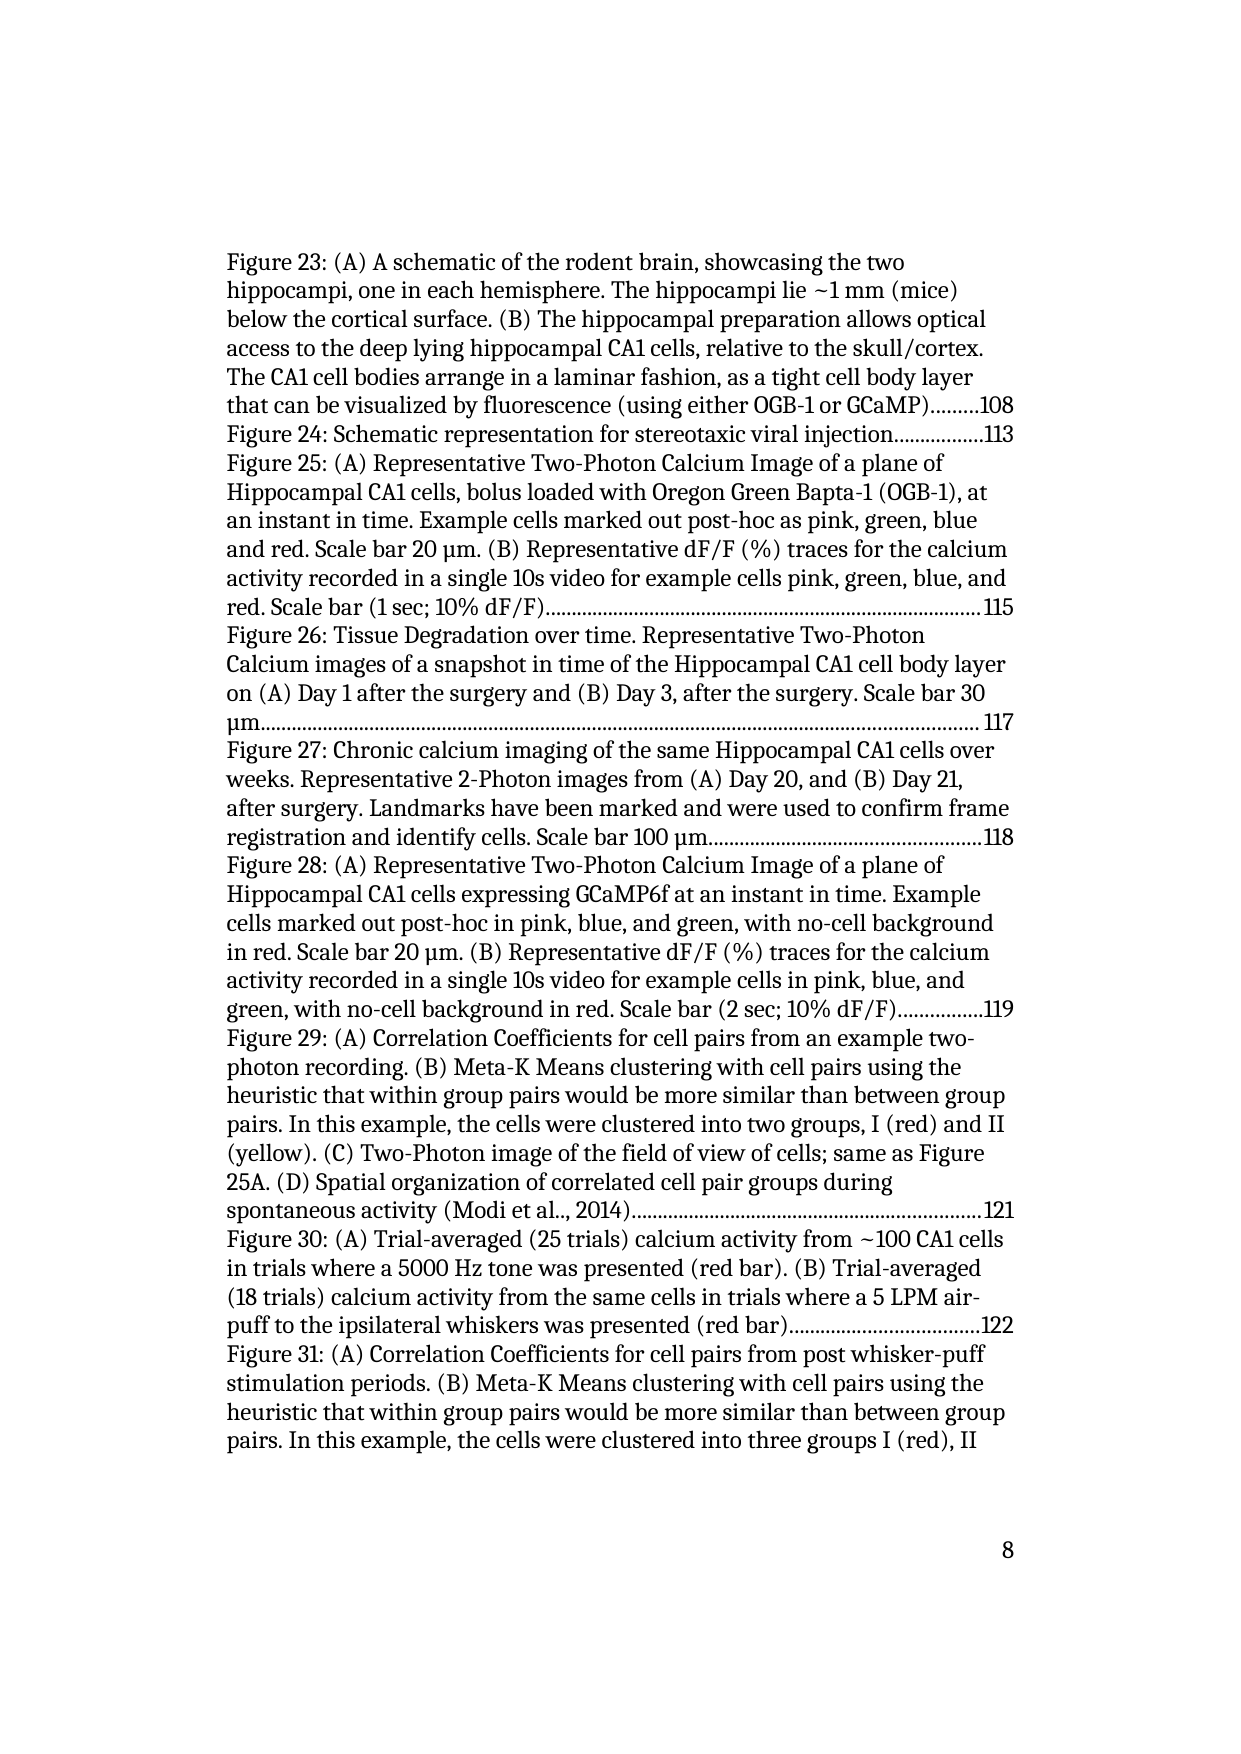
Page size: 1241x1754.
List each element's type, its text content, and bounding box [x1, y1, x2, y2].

text Figure 30: (A) Trial-averaged (25 trials) calcium activity from ~100 CA1 cells in trials where a 5000 Hz tone was presented (red bar). (B) Trial-averaged (18 trials) calcium activity from the same cells in trials where a 5 LPM air-puff to the ipsilateral whiskers was presented (red bar). 122 [226, 1225, 1014, 1340]
text Figure 26: Tissue Degradation over time. Representative Two-Photon Calcium images of a snapshot in time of the Hippocampal CA1 cell body layer on (A) Day 1 after the surgery and (B) Day 3, after the surgery. Scale bar 30 µm. 117 [226, 621, 1014, 736]
text Figure 25: (A) Representative Two-Photon Calcium Image of a plane of Hippocampal CA1 cells, bolus loaded with Oregon Green Bapta-1 (OGB-1), at an instant in time. Example cells marked out post-hoc as pink, green, blue and red. Scale bar 20 µm. (B) Representative dF/F (%) traces for the calcium activity recorded in a single 10s video for example cells pink, green, blue, and red. Scale bar (1 sec; 10% dF/F). 115 [226, 449, 1014, 621]
text Figure 27: Chronic calcium imaging of the same Hippocampal CA1 cells over weeks. Representative 2-Photon images from (A) Day 20, and (B) Day 21, after surgery. Landmarks have been marked and were used to confirm frame registration and identify cells. Scale bar 100 µm. 118 [226, 736, 1014, 851]
text Figure 23: (A) A schematic of the rodent brain, showcasing the two hippocampi, one in each hemisphere. The hippocampi lie ~1 mm (mice) below the cortical surface. (B) The hippocampal preparation allows optical access to the deep lying hippocampal CA1 cells, relative to the skull/cortex. The CA1 cell bodies arrange in a laminar fashion, as a tight cell body layer that can be visualized by fluorescence (using either OGB-1 or GCaMP). 108 [226, 248, 1014, 420]
text Figure 29: (A) Correlation Coefficients for cell pairs from an example two-photon recording. (B) Meta-K Means clustering with cell pairs using the heuristic that within group pairs would be more similar than between group pairs. In this example, the cells were clustered into two groups, I (red) and II (yellow). (C) Two-Photon image of the field of view of cells; same as Figure 25A. (D) Spatial organization of correlated cell pair groups during spontaneous activity (Modi et al.., 2014). 121 [226, 1024, 1014, 1225]
text Figure 31: (A) Correlation Coefficients for cell pairs from post whisker-puff stimulation periods. (B) Meta-K Means clustering with cell pairs using the heuristic that within group pairs would be more similar than between group pairs. In this example, the cells were clustered into three groups I (red), II (orange), and III (yellow). (D) No clear spatial organization of correlated cell pair groups post whisker stimulation 123 [226, 1340, 1014, 1455]
text Figure 28: (A) Representative Two-Photon Calcium Image of a plane of Hippocampal CA1 cells expressing GCaMP6f at an instant in time. Example cells marked out post-hoc in pink, blue, and green, with no-cell background in red. Scale bar 20 µm. (B) Representative dF/F (%) traces for the calcium activity recorded in a single 10s video for example cells in pink, blue, and green, with no-cell background in red. Scale bar (2 sec; 10% dF/F). 119 [226, 851, 1014, 1024]
text Figure 24: Schematic representation for stereotaxic viral injection. 113 [226, 420, 1014, 449]
